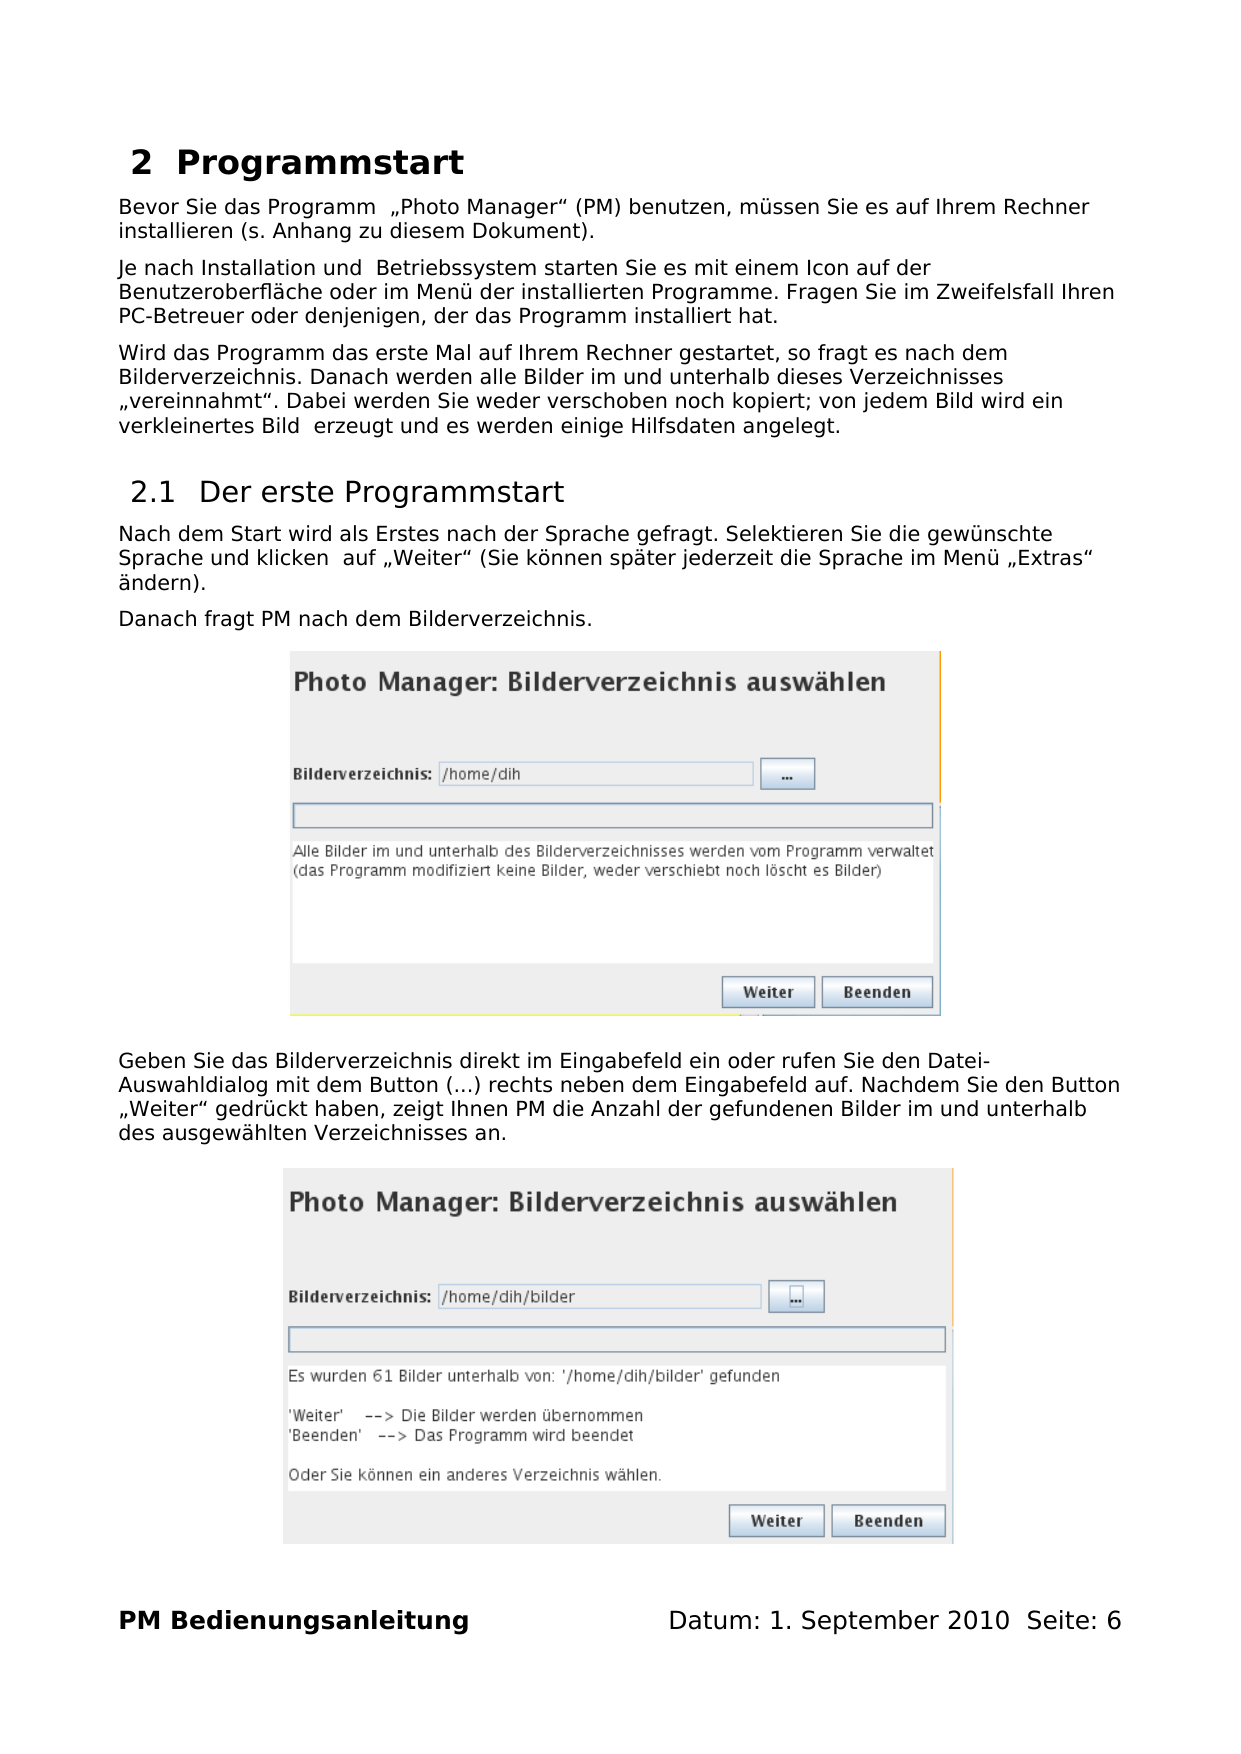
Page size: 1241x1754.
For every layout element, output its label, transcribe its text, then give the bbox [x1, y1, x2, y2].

text Danach fragt PM nach dem Bilderverzeichnis. [118, 607, 1122, 632]
picture [289, 651, 941, 1016]
subtitle Programmstart [130, 143, 1122, 182]
text Je nach Installation und Betriebssystem starten Sie es mit einem Icon auf der Benutzeroberfläche oder im Menü der installierten Programme. Fragen Sie im Zweifelsfall Ihren PC-Betreuer oder denjenigen, der das Programm installiert hat. [118, 256, 1122, 328]
picture [283, 1168, 954, 1544]
text Wird das Programm das erste Mal auf Ihrem Rechner gestartet, so fragt es nach dem Bilderverzeichnis. Danach werden alle Bilder im und unterhalb dieses Verzeichnisses „vereinnahmt“. Dabei werden Sie weder verschoben noch kopiert; von jedem Bild wird ein verkleinertes Bild erzeugt und es werden einige Hilfsdaten angelegt. [118, 341, 1122, 438]
subtitle Der erste Programmstart [130, 476, 1122, 509]
text Geben Sie das Bilderverzeichnis direkt im Eingabefeld ein oder rufen Sie den Datei-Auswahldialog mit dem Button (...) rechts neben dem Eingabefeld auf. Nachdem Sie den Button „Weiter“ gedrückt haben, zeigt Ihnen PM die Anzahl der gefundenen Bilder im und unterhalb des ausgewählten Verzeichnisses an. [118, 1049, 1122, 1146]
text Nach dem Start wird als Erstes nach der Sprache gefragt. Selektieren Sie die gewünschte Sprache und klicken auf „Weiter“ (Sie können später jederzeit die Sprache im Menü „Extras“ ändern). [118, 522, 1122, 595]
text Bevor Sie das Programm „Photo Manager“ (PM) benutzen, müssen Sie es auf Ihrem Rechner installieren (s. Anhang zu diesem Dokument). [118, 195, 1122, 243]
